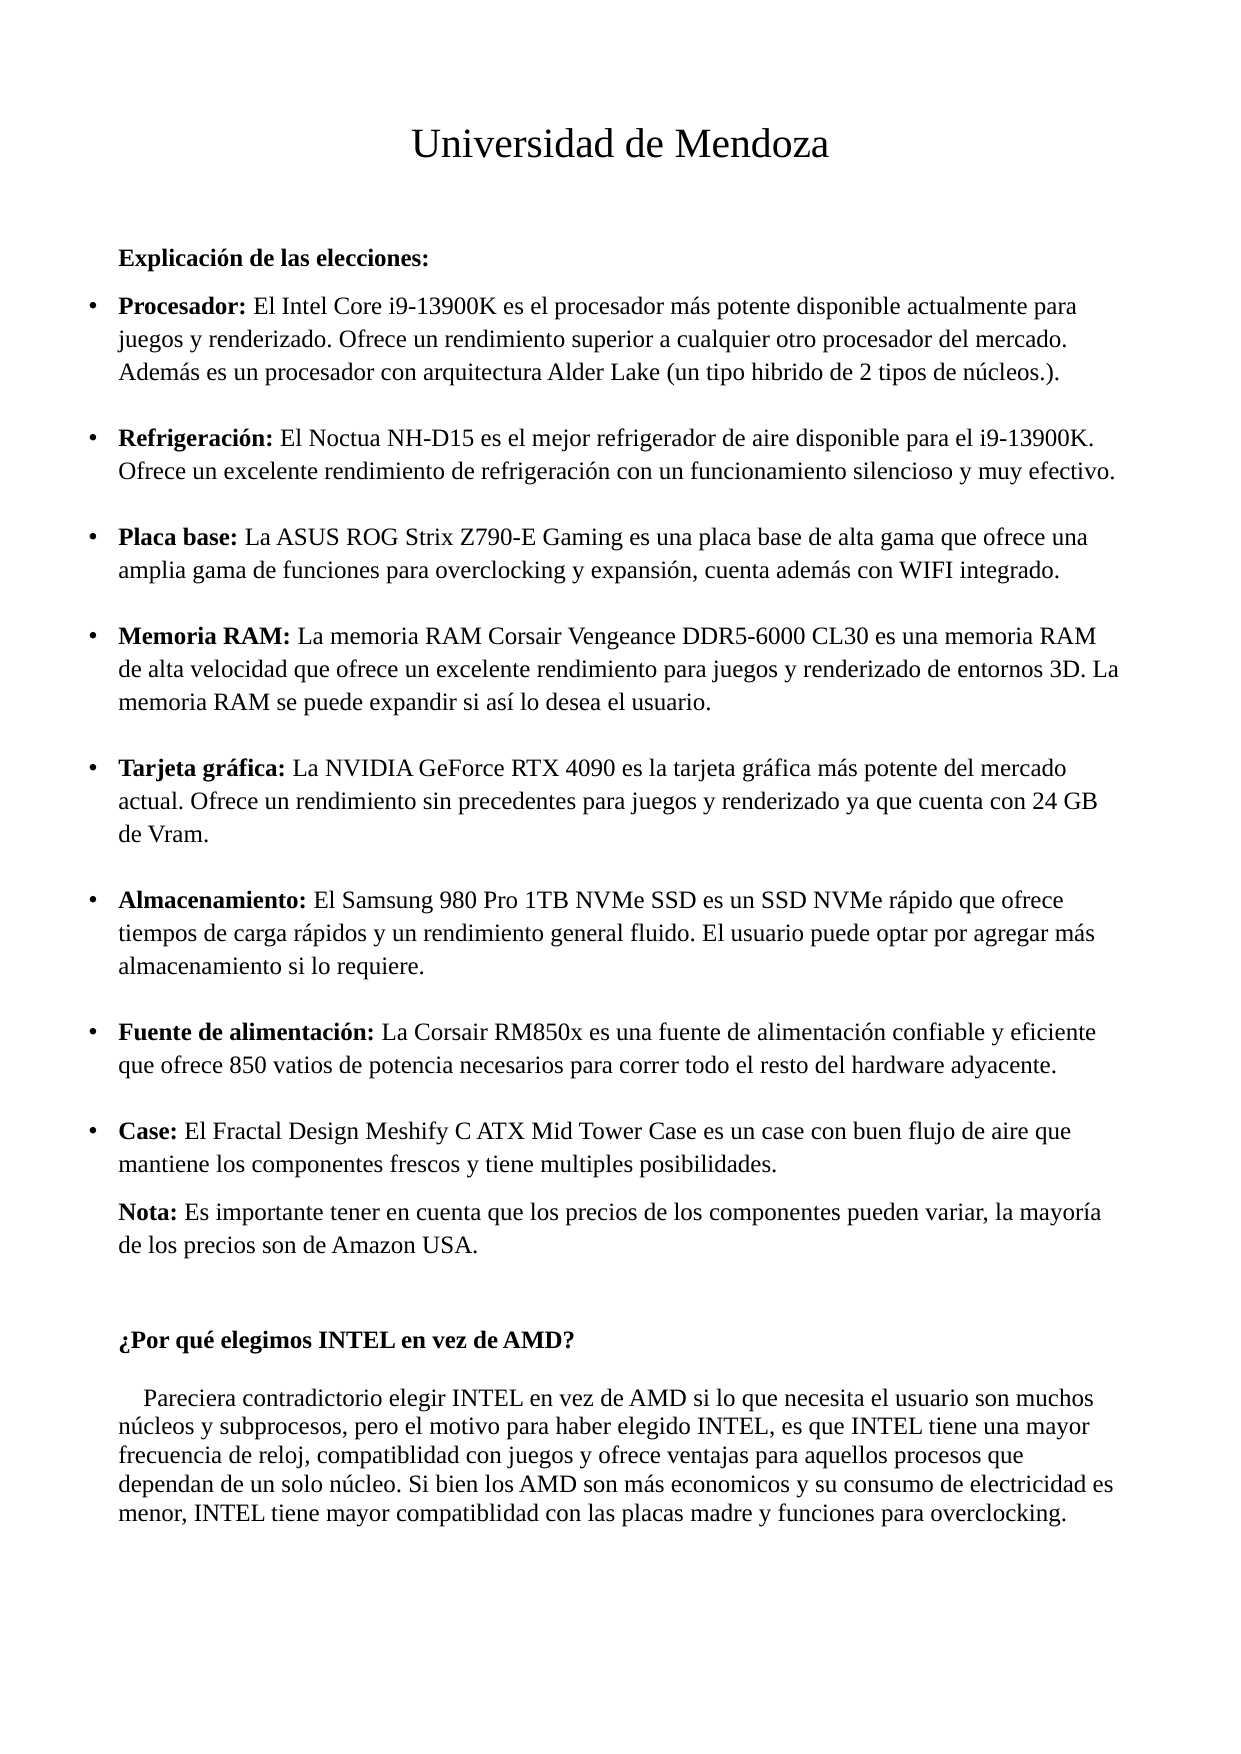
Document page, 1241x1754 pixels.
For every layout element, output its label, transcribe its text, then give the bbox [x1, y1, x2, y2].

list Refrigeración: El Noctua NH-D15 es el mejor refrigerador de aire disponible para el i9-13900K. Ofrece un excelente rendimiento de refrigeración con un funcionamiento silencioso y muy efectivo. [118, 423, 1122, 484]
text Nota: Es importante tener en cuenta que los precios de los componentes pueden variar, la mayoría de los precios son de Amazon USA. [118, 1197, 1122, 1259]
list Case: El Fractal Design Meshify C ATX Mid Tower Case es un case con buen flujo de aire que mantiene los componentes frescos y tiene multiples posibilidades. [118, 1116, 1122, 1178]
text Explicación de las elecciones: [118, 243, 1122, 272]
text Pareciera contradictorio elegir INTEL en vez de AMD si lo que necesita el usuario son muchos núcleos y subprocesos, pero el motivo para haber elegido INTEL, es que INTEL tiene una mayor frecuencia de reloj, compatiblidad con juegos y ofrece ventajas para aquellos procesos que dependan de un solo núcleo. Si bien los AMD son más economicos y su consumo de electricidad es menor, INTEL tiene mayor compatiblidad con las placas madre y funciones para overclocking. [118, 1383, 1122, 1526]
list Almacenamiento: El Samsung 980 Pro 1TB NVMe SSD es un SSD NVMe rápido que ofrece tiempos de carga rápidos y un rendimiento general fluido. El usuario puede optar por agregar más almacenamiento si lo requiere. [118, 885, 1122, 980]
list Fuente de alimentación: La Corsair RM850x es una fuente de alimentación confiable y eficiente que ofrece 850 vatios de potencia necesarios para correr todo el resto del hardware adyacente. [118, 1017, 1122, 1079]
text ¿Por qué elegimos INTEL en vez de AMD? [118, 1325, 1122, 1354]
list Tarjeta gráfica: La NVIDIA GeForce RTX 4090 es la tarjeta gráfica más potente del mercado actual. Ofrece un rendimiento sin precedentes para juegos y renderizado ya que cuenta con 24 GB de Vram. [118, 753, 1122, 848]
list Memoria RAM: La memoria RAM Corsair Vengeance DDR5-6000 CL30 es una memoria RAM de alta velocidad que ofrece un excelente rendimiento para juegos y renderizado de entornos 3D. La memoria RAM se puede expandir si así lo desea el usuario. [118, 621, 1122, 716]
list Además es un procesador con arquitectura Alder Lake (un tipo hibrido de 2 tipos de núcleos.). [118, 357, 1122, 386]
list Procesador: El Intel Core i9-13900K es el procesador más potente disponible actualmente para juegos y renderizado. Ofrece un rendimiento superior a cualquier otro procesador del mercado. [118, 291, 1122, 352]
list Placa base: La ASUS ROG Strix Z790-E Gaming es una placa base de alta gama que ofrece una amplia gama de funciones para overclocking y expansión, cuenta además con WIFI integrado. [118, 522, 1122, 584]
